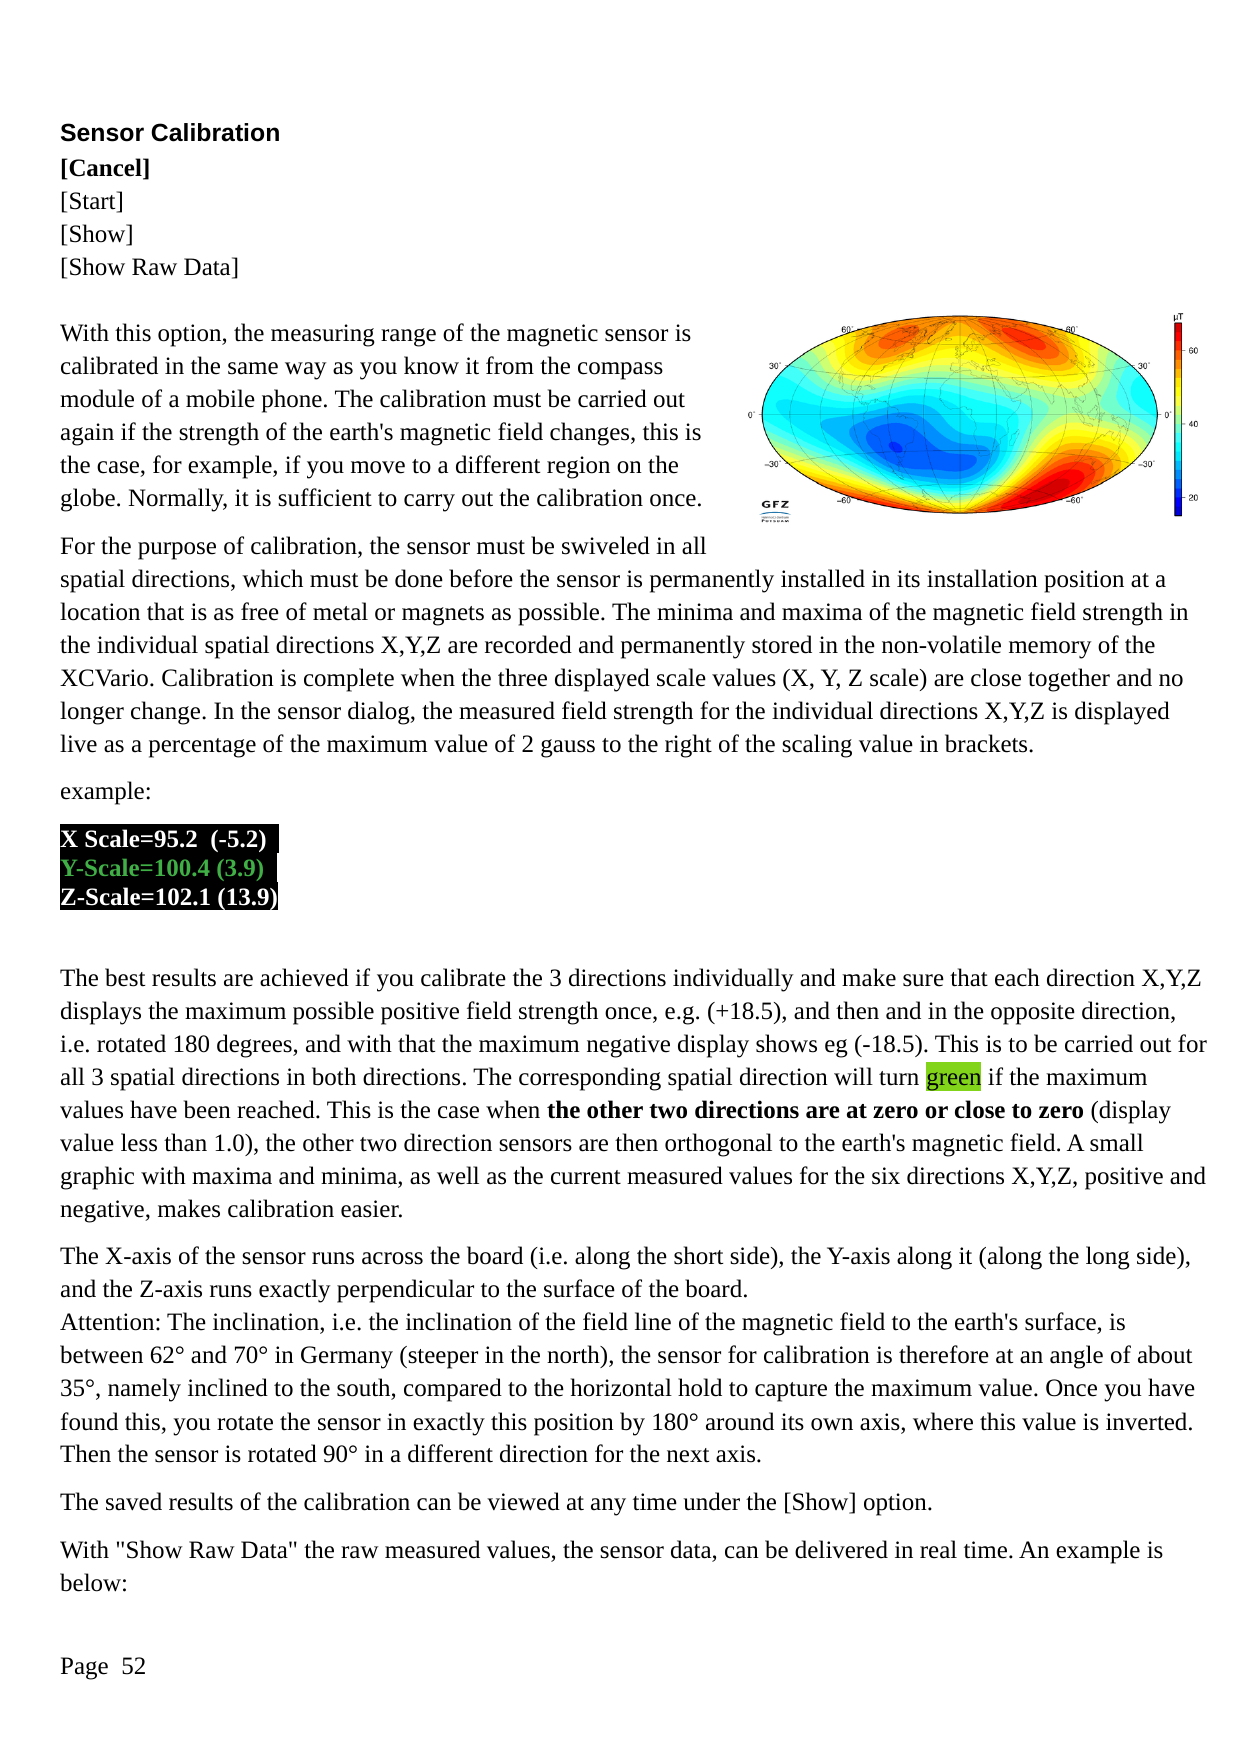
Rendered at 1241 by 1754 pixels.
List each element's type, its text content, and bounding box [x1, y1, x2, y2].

text Y-Scale=100.4 (3.9) [60, 853, 1207, 882]
text example: [60, 776, 1207, 805]
text With this option, the measuring range of the magnetic sensor is calibrated in the same way as you know it from the compass module of a mobile phone. The calibration must be carried out again if the strength of the earth's magnetic field changes, this is the case, for example, if you move to a different region on the globe. Normally, it is sufficient to carry out the calibration once. [60, 318, 745, 512]
text [Cancel] [60, 153, 1207, 182]
text The X-axis of the sensor runs across the board (i.e. along the short side), the Y-axis along it (along the long side), and the Z-axis runs exactly perpendicular to the surface of the board. Attention: The inclination, i.e. the inclination of the field line of the magnetic field to the earth's surface, is between 62° and 70° in Germany (steeper in the north), the sensor for calibration is therefore at an angle of about 35°, namely inclined to the south, compared to the horizontal hold to capture the maximum value. Once you have found this, you rotate the sensor in exactly this position by 180° around its own axis, where this value is inverted. Then the sensor is rotated 90° in a different direction for the next axis. [60, 1241, 1207, 1468]
picture [745, 310, 1199, 525]
text Z-Scale=102.1 (13.9) [60, 882, 1207, 910]
text For the purpose of calibration, the sensor must be swiveled in all spatial directions, which must be done before the sensor is permanently installed in its installation position at a location that is as free of metal or magnets as possible. The minima and maxima of the magnetic field strength in the individual spatial directions X,Y,Z are recorded and permanently stored in the non-volatile memory of the XCVario. Calibration is complete when the three displayed scale values (X, Y, Z scale) are close together and no longer change. In the sensor dialog, the measured field strength for the individual directions X,Y,Z is displayed live as a percentage of the maximum value of 2 gauss to the right of the scaling value in brackets. [60, 531, 1207, 758]
text [Start] [60, 186, 1207, 215]
text [Show Raw Data] [60, 252, 1207, 281]
text The saved results of the calibration can be viewed at any time under the [Show] option. [60, 1487, 1207, 1516]
subtitle Sensor Calibration [60, 118, 1207, 147]
text The best results are achieved if you calibrate the 3 directions individually and make sure that each direction X,Y,Z displays the maximum possible positive field strength once, e.g. (+18.5), and then and in the opposite direction, i.e. rotated 180 degrees, and with that the maximum negative display shows eg (-18.5). This is to be carried out for all 3 spatial directions in both directions. The corresponding spatial direction will turn green if the maximum values have been reached. This is the case when the other two directions are at zero or close to zero (display value less than 1.0), the other two direction sensors are then orthogonal to the earth's magnetic field. A small graphic with maxima and minima, as well as the current measured values for the six directions X,Y,Z, positive and negative, makes calibration easier. [60, 963, 1207, 1223]
text [Show] [60, 219, 1207, 248]
text X Scale=95.2 (-5.2) [60, 824, 1207, 853]
text With "Show Raw Data" the raw measured values, the sensor data, can be delivered in real time. An example is below: [60, 1535, 1207, 1597]
